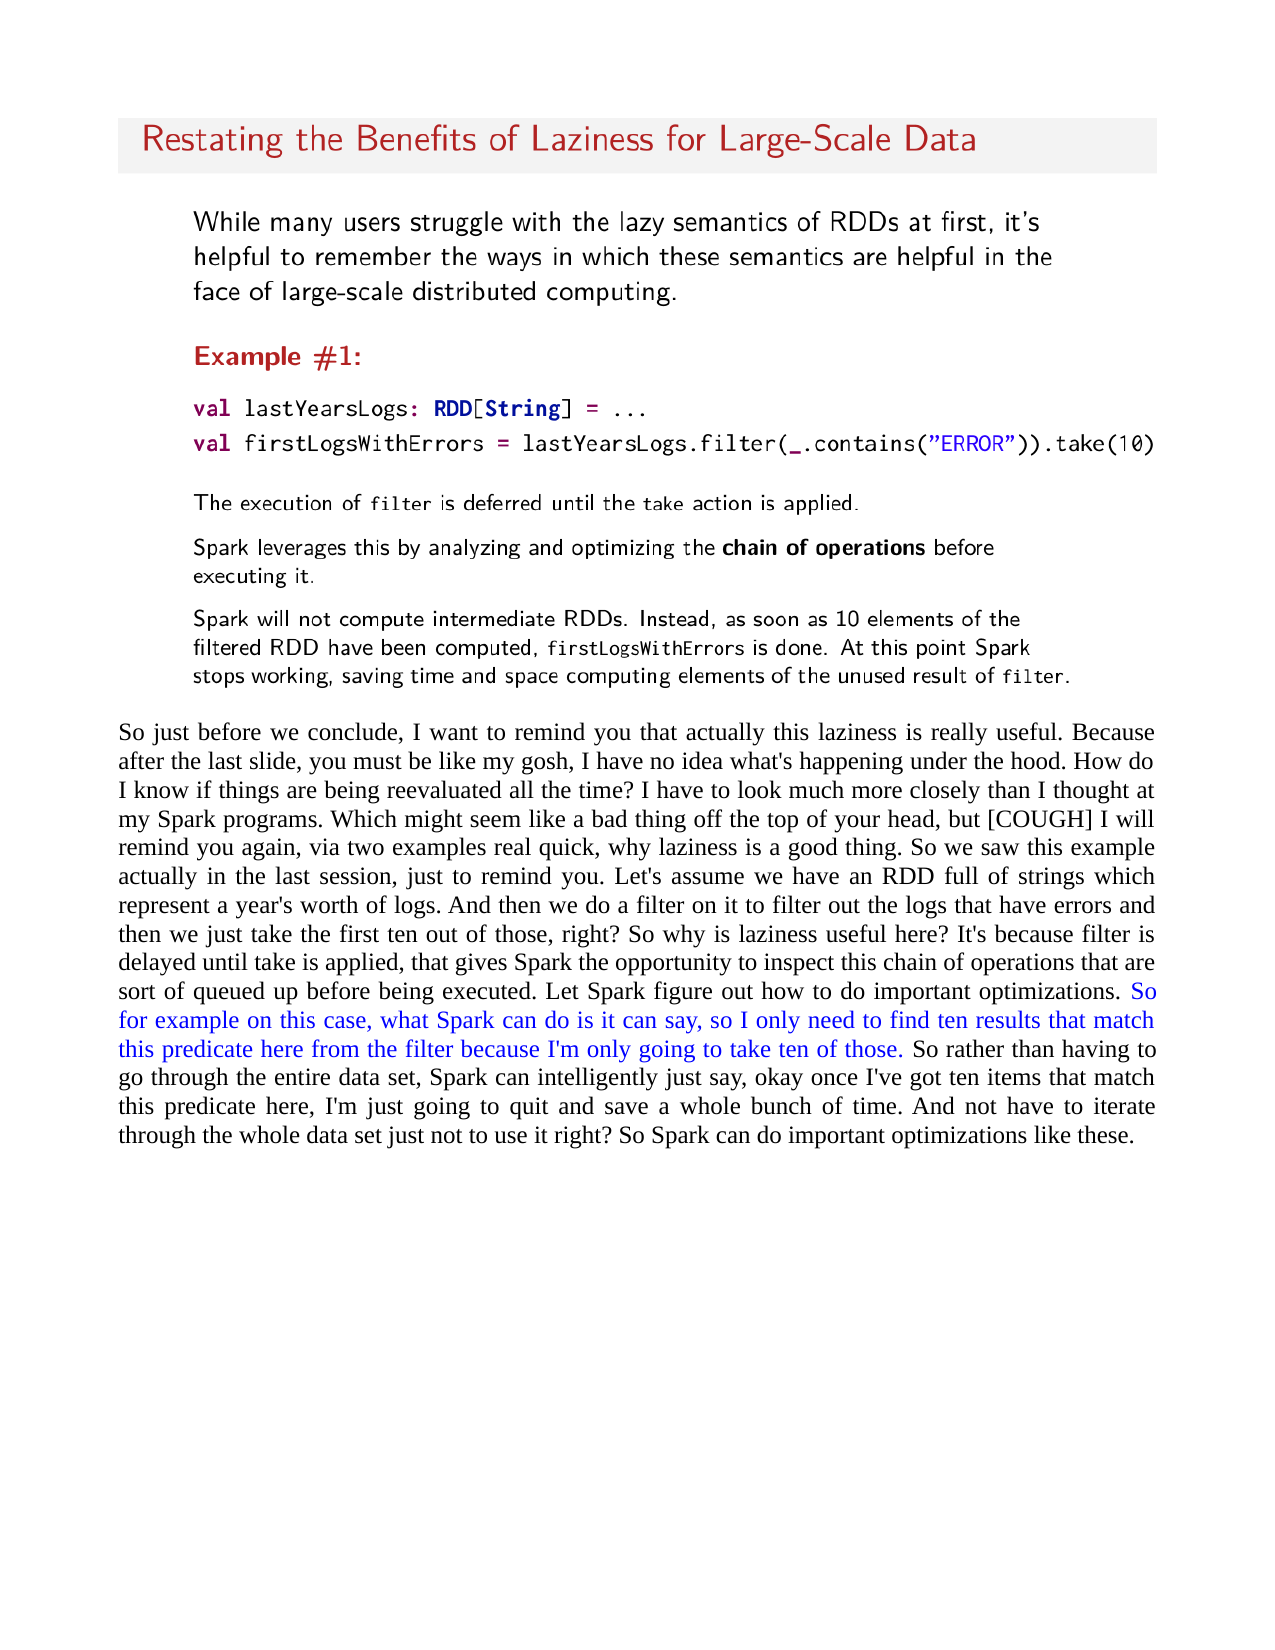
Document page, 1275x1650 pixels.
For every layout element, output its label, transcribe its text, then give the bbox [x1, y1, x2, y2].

picture [118, 118, 1157, 689]
text So just before we conclude, I want to remind you that actually this laziness is really useful. Because after the last slide, you must be like my gosh, I have no idea what's happening under the hood. How do I know if things are being reevaluated all the time? I have to look much more closely than I thought at my Spark programs. Which might seem like a bad thing off the top of your head, but [COUGH] I will remind you again, via two examples real quick, why laziness is a good thing. So we saw this example actually in the last session, just to remind you. Let's assume we have an RDD full of strings which represent a year's worth of logs. And then we do a filter on it to filter out the logs that have errors and then we just take the first ten out of those, right? So why is laziness useful here? It's because filter is delayed until take is applied, that gives Spark the opportunity to inspect this chain of operations that are sort of queued up before being executed. Let Spark figure out how to do important optimizations. So for example on this case, what Spark can do is it can say, so I only need to find ten results that match this predicate here from the filter because I'm only going to take ten of those. So rather than having to go through the entire data set, Spark can intelligently just say, okay once I've got ten items that match this predicate here, I'm just going to quit and save a whole bunch of time. And not have to iterate through the whole data set just not to use it right? So Spark can do important optimizations like these. [118, 717, 1157, 1149]
